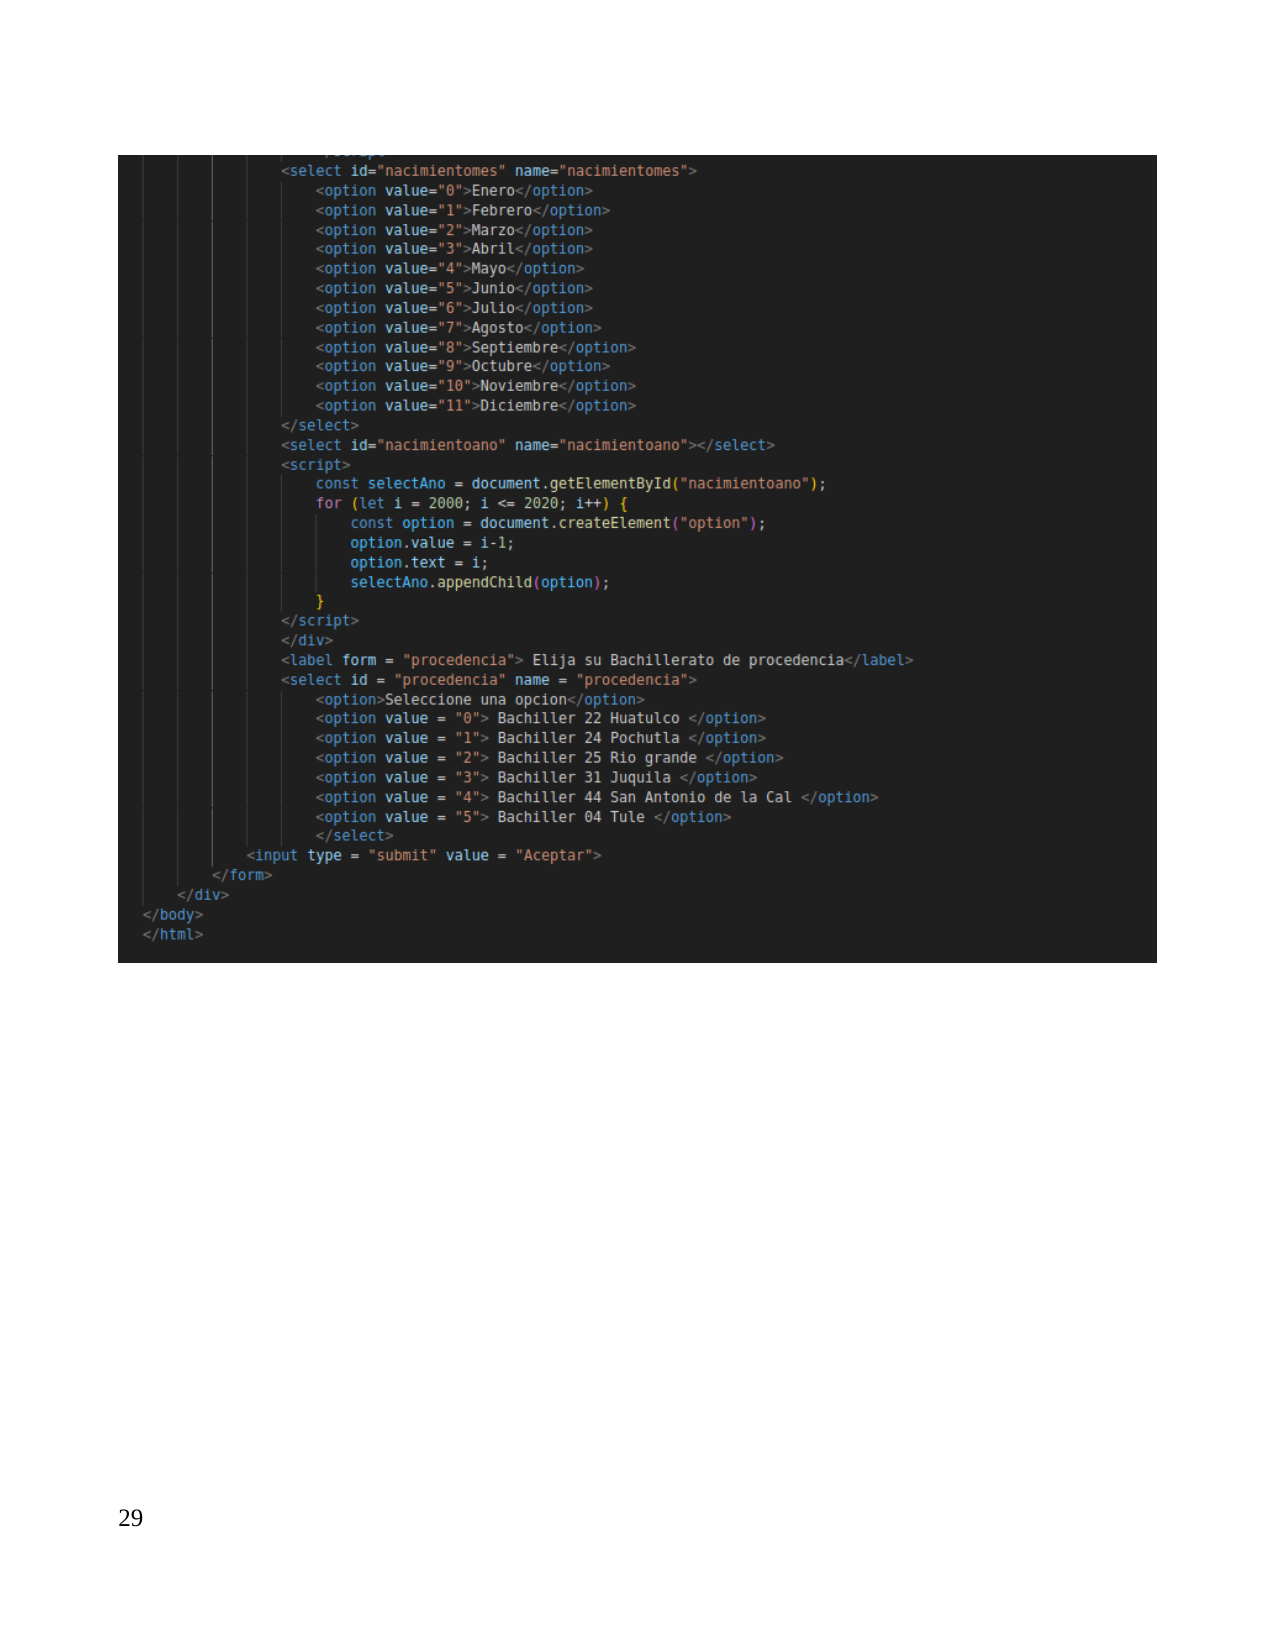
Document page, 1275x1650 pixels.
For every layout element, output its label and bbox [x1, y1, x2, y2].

picture [118, 155, 1157, 963]
